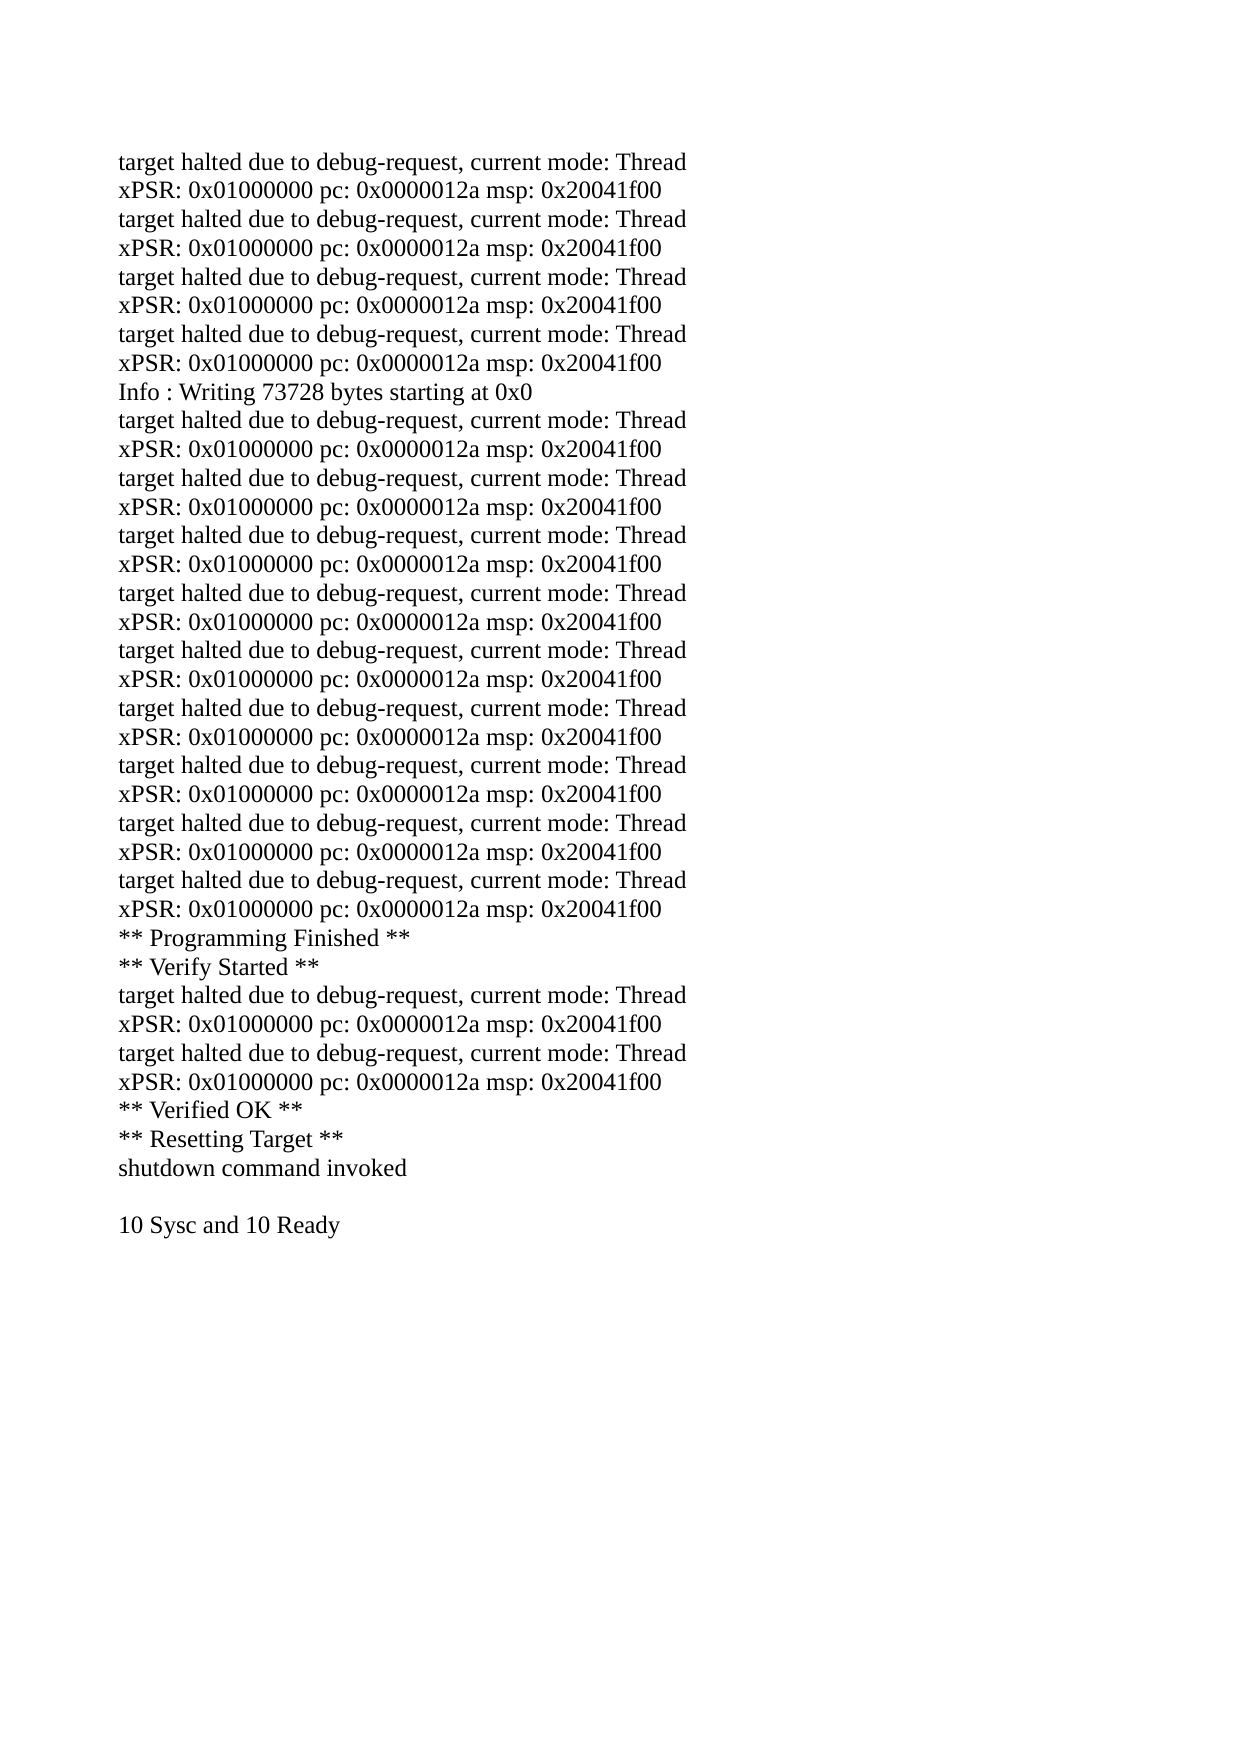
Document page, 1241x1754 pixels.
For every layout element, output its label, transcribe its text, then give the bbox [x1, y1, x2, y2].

text target halted due to debug-request, current mode: Thread [118, 1038, 1122, 1067]
text target halted due to debug-request, current mode: Thread [118, 578, 1122, 607]
text target halted due to debug-request, current mode: Thread [118, 319, 1122, 348]
text target halted due to debug-request, current mode: Thread [118, 204, 1122, 233]
text xPSR: 0x01000000 pc: 0x0000012a msp: 0x20041f00 [118, 1067, 1122, 1096]
text target halted due to debug-request, current mode: Thread [118, 751, 1122, 779]
text xPSR: 0x01000000 pc: 0x0000012a msp: 0x20041f00 [118, 492, 1122, 521]
text 10 Sysc and 10 Ready [118, 1211, 1122, 1239]
text ** Resetting Target ** [118, 1124, 1122, 1153]
text target halted due to debug-request, current mode: Thread [118, 808, 1122, 837]
text xPSR: 0x01000000 pc: 0x0000012a msp: 0x20041f00 [118, 549, 1122, 578]
text target halted due to debug-request, current mode: Thread [118, 406, 1122, 434]
text target halted due to debug-request, current mode: Thread [118, 262, 1122, 291]
text xPSR: 0x01000000 pc: 0x0000012a msp: 0x20041f00 [118, 722, 1122, 751]
text xPSR: 0x01000000 pc: 0x0000012a msp: 0x20041f00 [118, 894, 1122, 923]
text target halted due to debug-request, current mode: Thread [118, 636, 1122, 664]
text xPSR: 0x01000000 pc: 0x0000012a msp: 0x20041f00 [118, 434, 1122, 463]
text ** Verify Started ** [118, 952, 1122, 981]
text xPSR: 0x01000000 pc: 0x0000012a msp: 0x20041f00 [118, 607, 1122, 636]
text target halted due to debug-request, current mode: Thread [118, 521, 1122, 549]
text Info : Writing 73728 bytes starting at 0x0 [118, 377, 1122, 406]
text xPSR: 0x01000000 pc: 0x0000012a msp: 0x20041f00 [118, 837, 1122, 866]
text xPSR: 0x01000000 pc: 0x0000012a msp: 0x20041f00 [118, 291, 1122, 319]
text xPSR: 0x01000000 pc: 0x0000012a msp: 0x20041f00 [118, 176, 1122, 204]
text shutdown command invoked [118, 1153, 1122, 1182]
text xPSR: 0x01000000 pc: 0x0000012a msp: 0x20041f00 [118, 348, 1122, 377]
text xPSR: 0x01000000 pc: 0x0000012a msp: 0x20041f00 [118, 779, 1122, 808]
text target halted due to debug-request, current mode: Thread [118, 981, 1122, 1009]
text target halted due to debug-request, current mode: Thread [118, 463, 1122, 492]
text ** Verified OK ** [118, 1096, 1122, 1124]
text xPSR: 0x01000000 pc: 0x0000012a msp: 0x20041f00 [118, 233, 1122, 262]
text xPSR: 0x01000000 pc: 0x0000012a msp: 0x20041f00 [118, 664, 1122, 693]
text ** Programming Finished ** [118, 923, 1122, 952]
text target halted due to debug-request, current mode: Thread [118, 866, 1122, 894]
text target halted due to debug-request, current mode: Thread [118, 147, 1122, 176]
text xPSR: 0x01000000 pc: 0x0000012a msp: 0x20041f00 [118, 1009, 1122, 1038]
text target halted due to debug-request, current mode: Thread [118, 693, 1122, 722]
